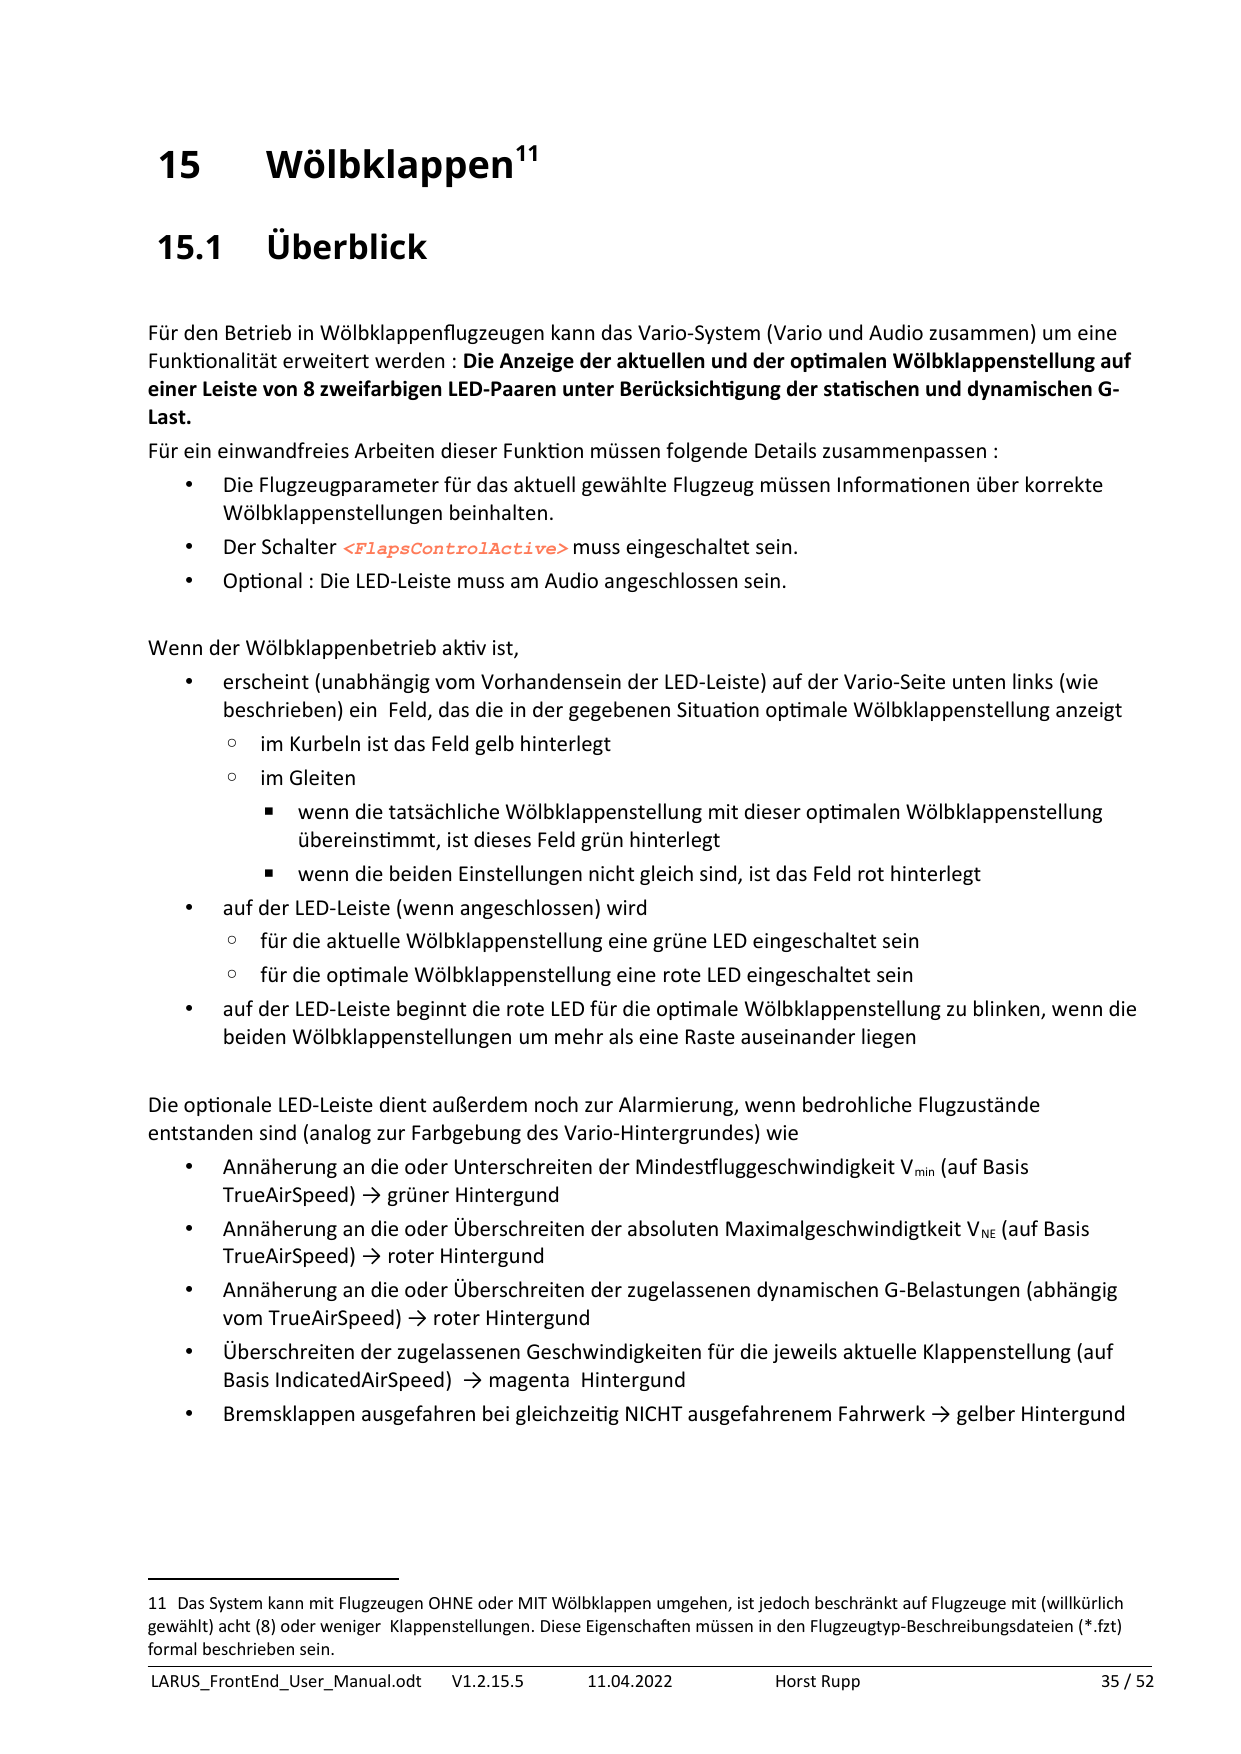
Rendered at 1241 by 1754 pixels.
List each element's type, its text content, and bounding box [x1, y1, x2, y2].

list auf der LED-Leiste beginnt die rote LED für die optimale Wölbklappenstellung zu blinken, wenn die beiden Wölbklappenstellungen um mehr als eine Raste auseinander liegen [185, 994, 1152, 1050]
list für die aktuelle Wölbklappenstellung eine grüne LED eingeschaltet sein [223, 926, 1152, 954]
text Das System kann mit Flugzeugen OHNE oder MIT Wölbklappen umgehen, ist jedoch beschränkt auf Flugzeuge mit (willkürlich gewählt) acht (8) oder weniger Klappenstellungen. Diese Eigenschaften müssen in den Flugzeugtyp-Beschreibungsdateien (*.fzt) formal beschrieben sein. [148, 1591, 1152, 1660]
list Annäherung an die oder Überschreiten der zugelassenen dynamischen G-Belastungen (abhängig vom TrueAirSpeed) → roter Hintergund [185, 1276, 1152, 1332]
list Der Schalter <FlapsControlActive> muss eingeschaltet sein. [185, 532, 1152, 560]
subtitle Überblick [148, 223, 1152, 269]
list auf der LED-Leiste (wenn angeschlossen) wird [185, 893, 1152, 921]
list Optional : Die LED-Leiste muss am Audio angeschlossen sein. [185, 566, 1152, 594]
list erscheint (unabhängig vom Vorhandensein der LED-Leiste) auf der Vario-Seite unten links (wie beschrieben) ein Feld, das die in der gegebenen Situation optimale Wölbklappenstellung anzeigt [185, 667, 1152, 723]
subtitle Wölbklappen [148, 138, 1128, 190]
list Annäherung an die oder Überschreiten der absoluten Maximalgeschwindigtkeit VNE (auf Basis TrueAirSpeed) → roter Hintergund [185, 1214, 1152, 1270]
text Die optionale LED-Leiste dient außerdem noch zur Alarmierung, wenn bedrohliche Flugzustände entstanden sind (analog zur Farbgebung des Vario-Hintergrundes) wie [148, 1090, 1152, 1146]
text Wenn der Wölbklappenbetrieb aktiv ist, [148, 633, 1152, 661]
list Bremsklappen ausgefahren bei gleichzeitig NICHT ausgefahrenem Fahrwerk → gelber Hintergund [185, 1399, 1152, 1427]
text Für ein einwandfreies Arbeiten dieser Funktion müssen folgende Details zusammenpassen : [148, 436, 1152, 464]
list im Kurbeln ist das Feld gelb hinterlegt [223, 729, 1152, 757]
list wenn die tatsächliche Wölbklappenstellung mit dieser optimalen Wölbklappenstellung übereinstimmt, ist dieses Feld grün hinterlegt [260, 797, 1152, 853]
list Die Flugzeugparameter für das aktuell gewählte Flugzeug müssen Informationen über korrekte Wölbklappenstellungen beinhalten. [185, 470, 1152, 526]
list Annäherung an die oder Unterschreiten der Mindestfluggeschwindigkeit Vmin (auf Basis TrueAirSpeed) → grüner Hintergund [185, 1152, 1152, 1208]
list für die optimale Wölbklappenstellung eine rote LED eingeschaltet sein [223, 960, 1152, 988]
list im Gleiten [223, 763, 1152, 791]
text Für den Betrieb in Wölbklappenflugzeugen kann das Vario-System (Vario und Audio zusammen) um eine Funktionalität erweitert werden : Die Anzeige der aktuellen und der optimalen Wölbklappenstellung auf einer Leiste von 8 zweifarbigen LED-Paaren unter Berücksichtigung der statischen und dynamischen G-Last. [148, 318, 1152, 430]
list wenn die beiden Einstellungen nicht gleich sind, ist das Feld rot hinterlegt [260, 859, 1152, 887]
list Überschreiten der zugelassenen Geschwindigkeiten für die jeweils aktuelle Klappenstellung (auf Basis IndicatedAirSpeed) → magenta Hintergund [185, 1337, 1152, 1393]
